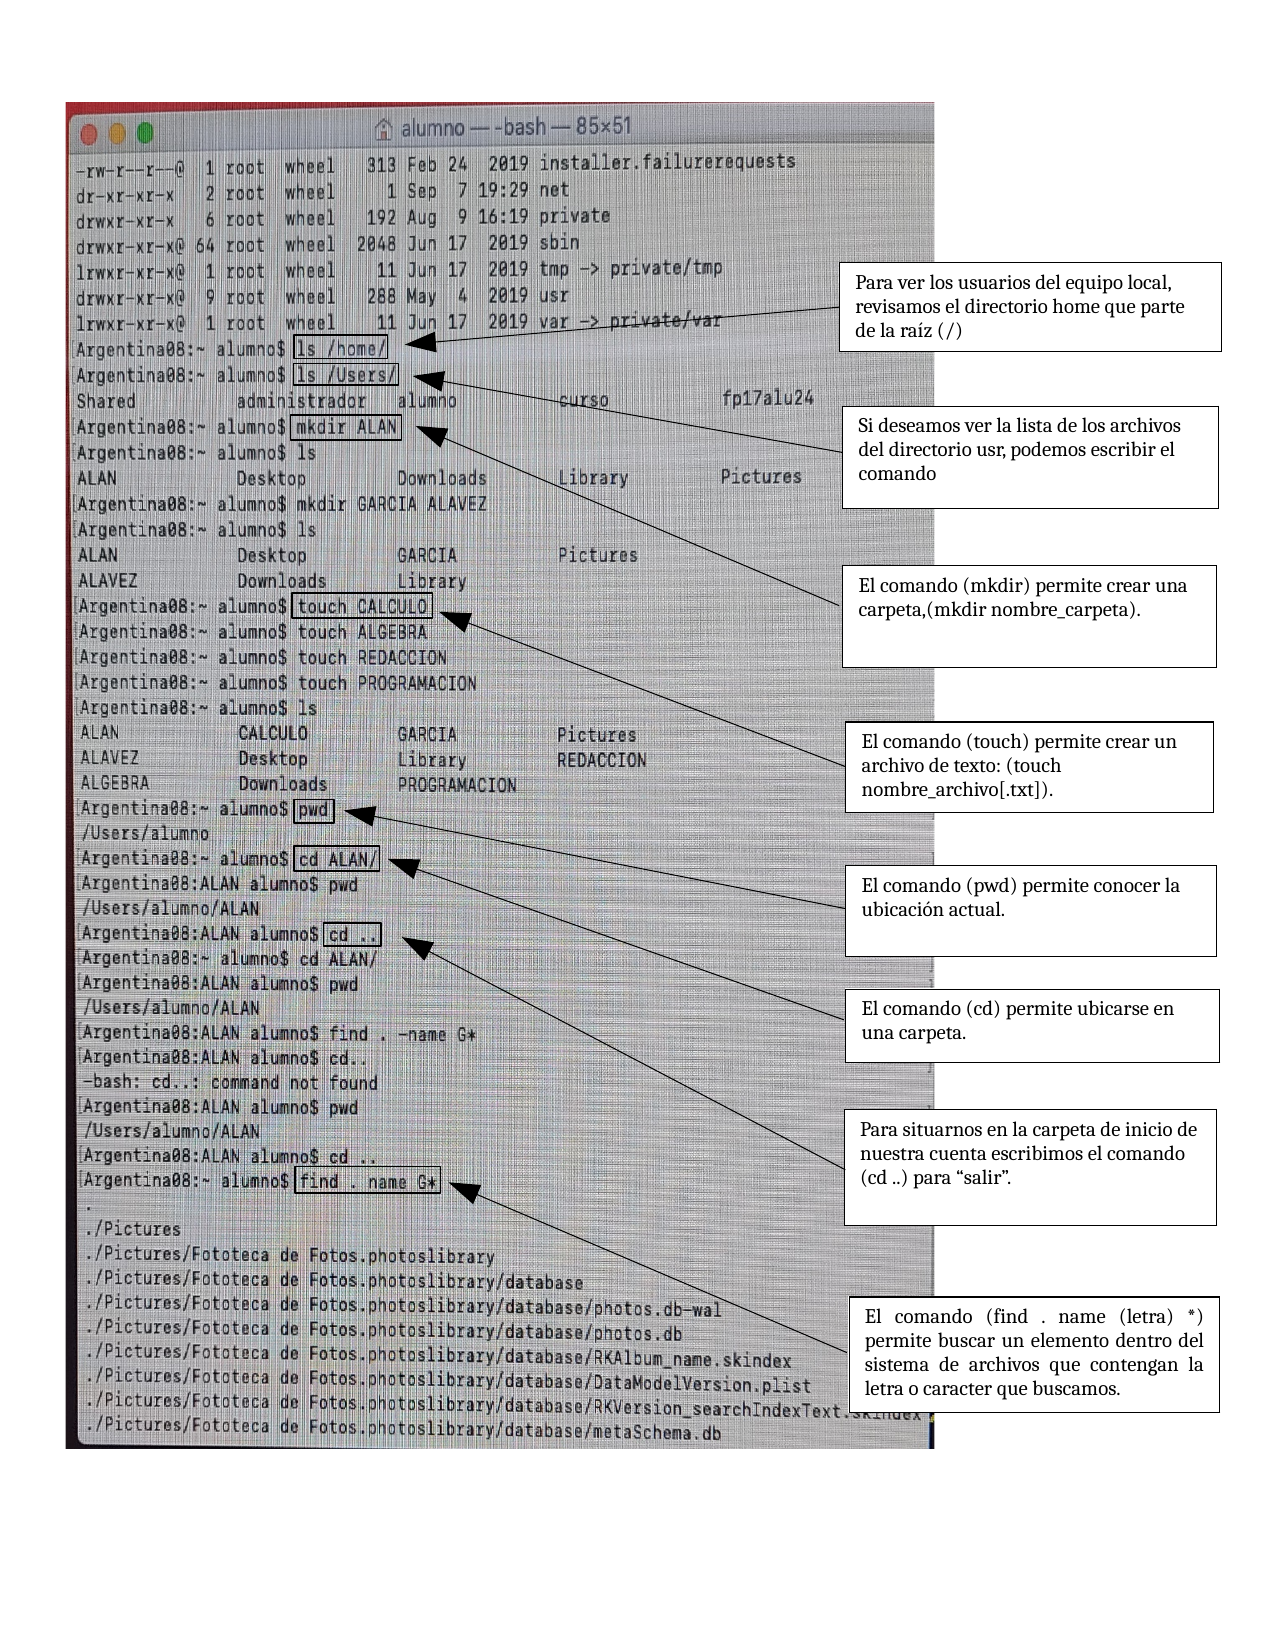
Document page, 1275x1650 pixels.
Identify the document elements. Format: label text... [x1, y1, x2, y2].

text El comando (pwd) permite conocer la ubicación actual. [861, 874, 1201, 922]
text Para situarnos en la carpeta de inicio de nuestra cuenta escribimos el comando (cd ..) para “salir”. [860, 1117, 1201, 1189]
text El comando (find . name (letra) *) permite buscar un elemento dentro del sistema de archivos que contengan la letra o caracter que buscamos. [864, 1305, 1204, 1401]
text El comando (mkdir) permite crear una carpeta,(mkdir nombre_carpeta). [858, 573, 1201, 645]
text El comando (touch) permite crear un archivo de texto: (touch nombre_archivo[.txt]). [861, 730, 1198, 802]
text El comando (cd) permite ubicarse en una carpeta. [861, 997, 1204, 1045]
text Para ver los usuarios del equipo local, revisamos el directorio home que parte de la raíz (/) [855, 270, 1206, 342]
text Si deseamos ver la lista de los archivos del directorio usr, podemos escribir el comando [858, 414, 1203, 486]
